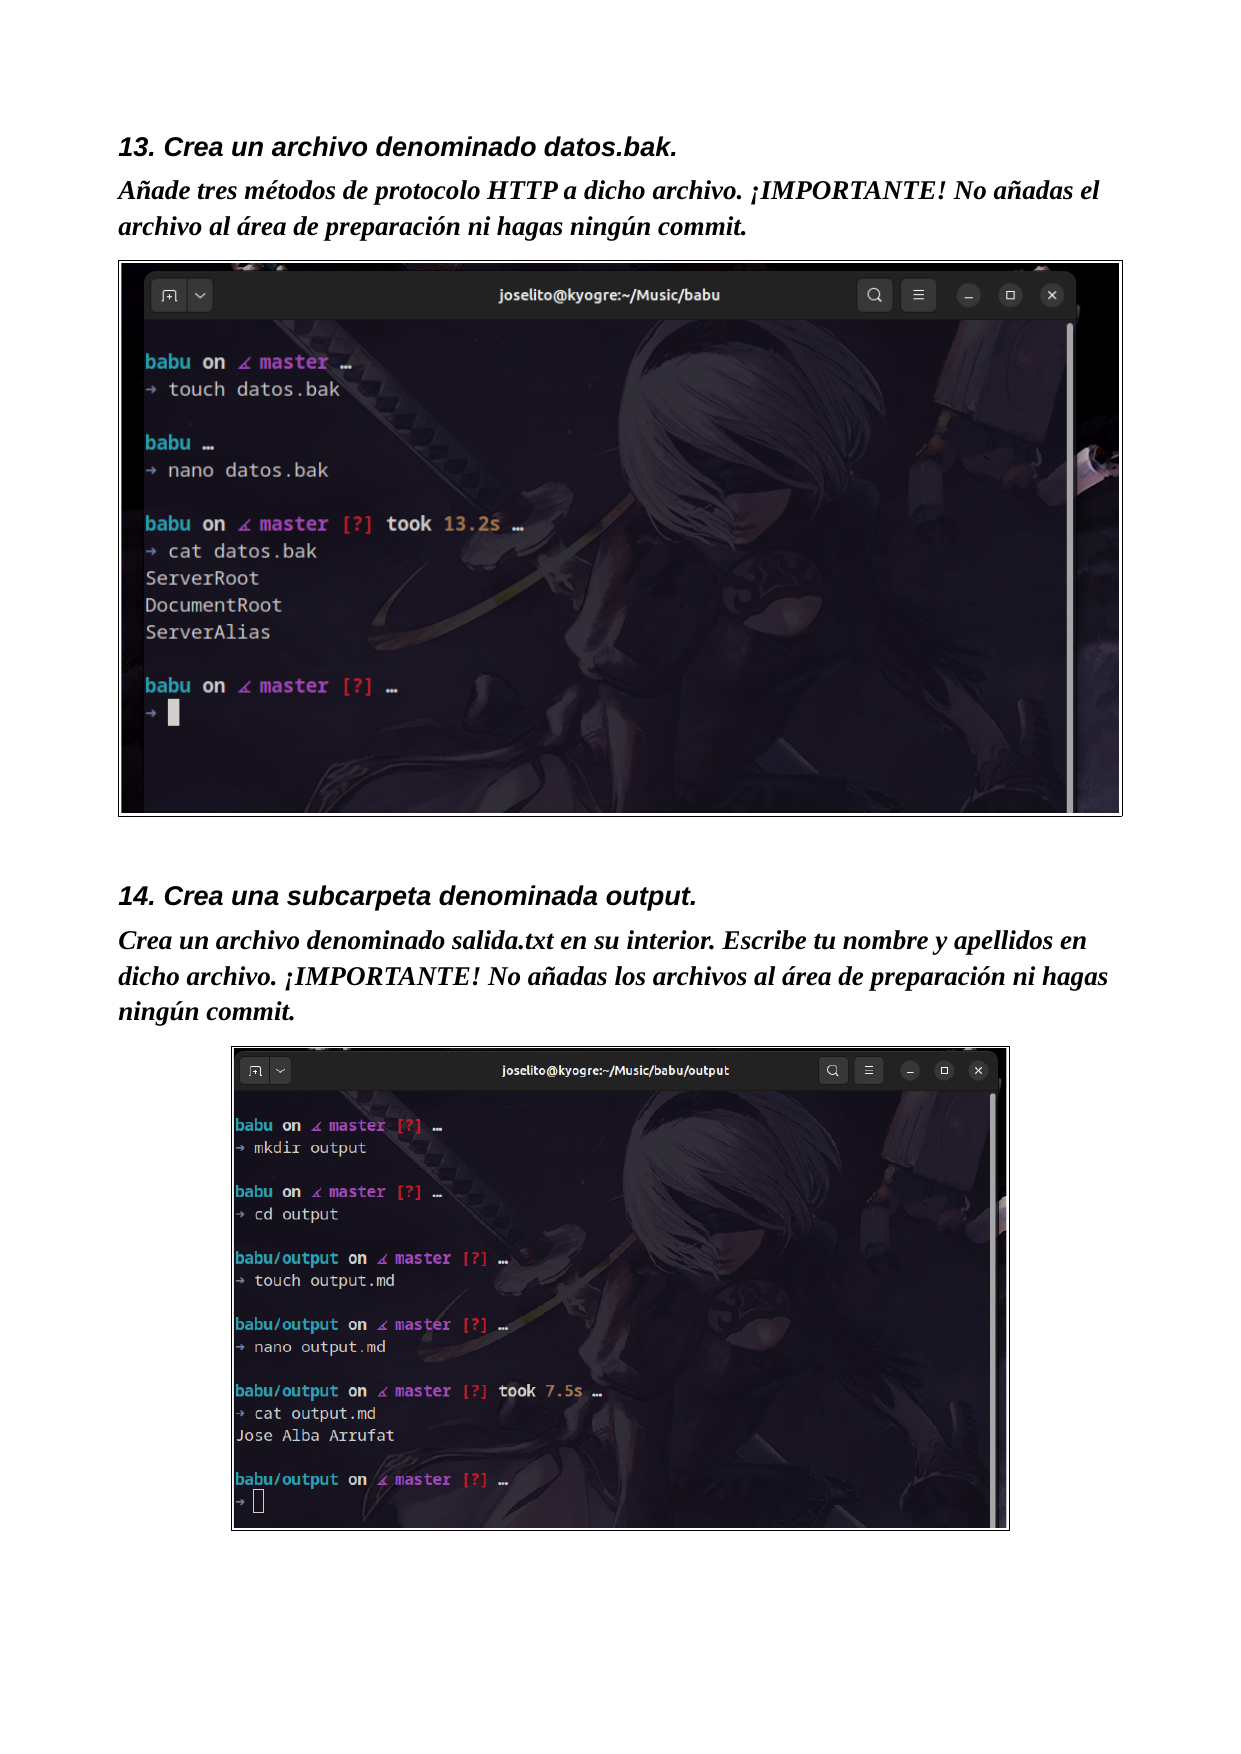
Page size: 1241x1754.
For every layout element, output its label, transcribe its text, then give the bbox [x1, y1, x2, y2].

picture [121, 263, 1119, 813]
text Crea un archivo denominado salida.txt en su interior. Escribe tu nombre y apellidos en dicho archivo. ¡IMPORTANTE! No añadas los archivos al área de preparación ni hagas ningún commit. [118, 924, 1122, 1027]
picture [233, 1048, 1007, 1528]
subtitle 13. Crea un archivo denominado datos.bak. [118, 131, 1122, 162]
text Añade tres métodos de protocolo HTTP a dicho archivo. ¡IMPORTANTE! No añadas el archivo al área de preparación ni hagas ningún commit. [118, 174, 1122, 241]
subtitle 14. Crea una subcarpeta denominada output. [118, 880, 1122, 911]
